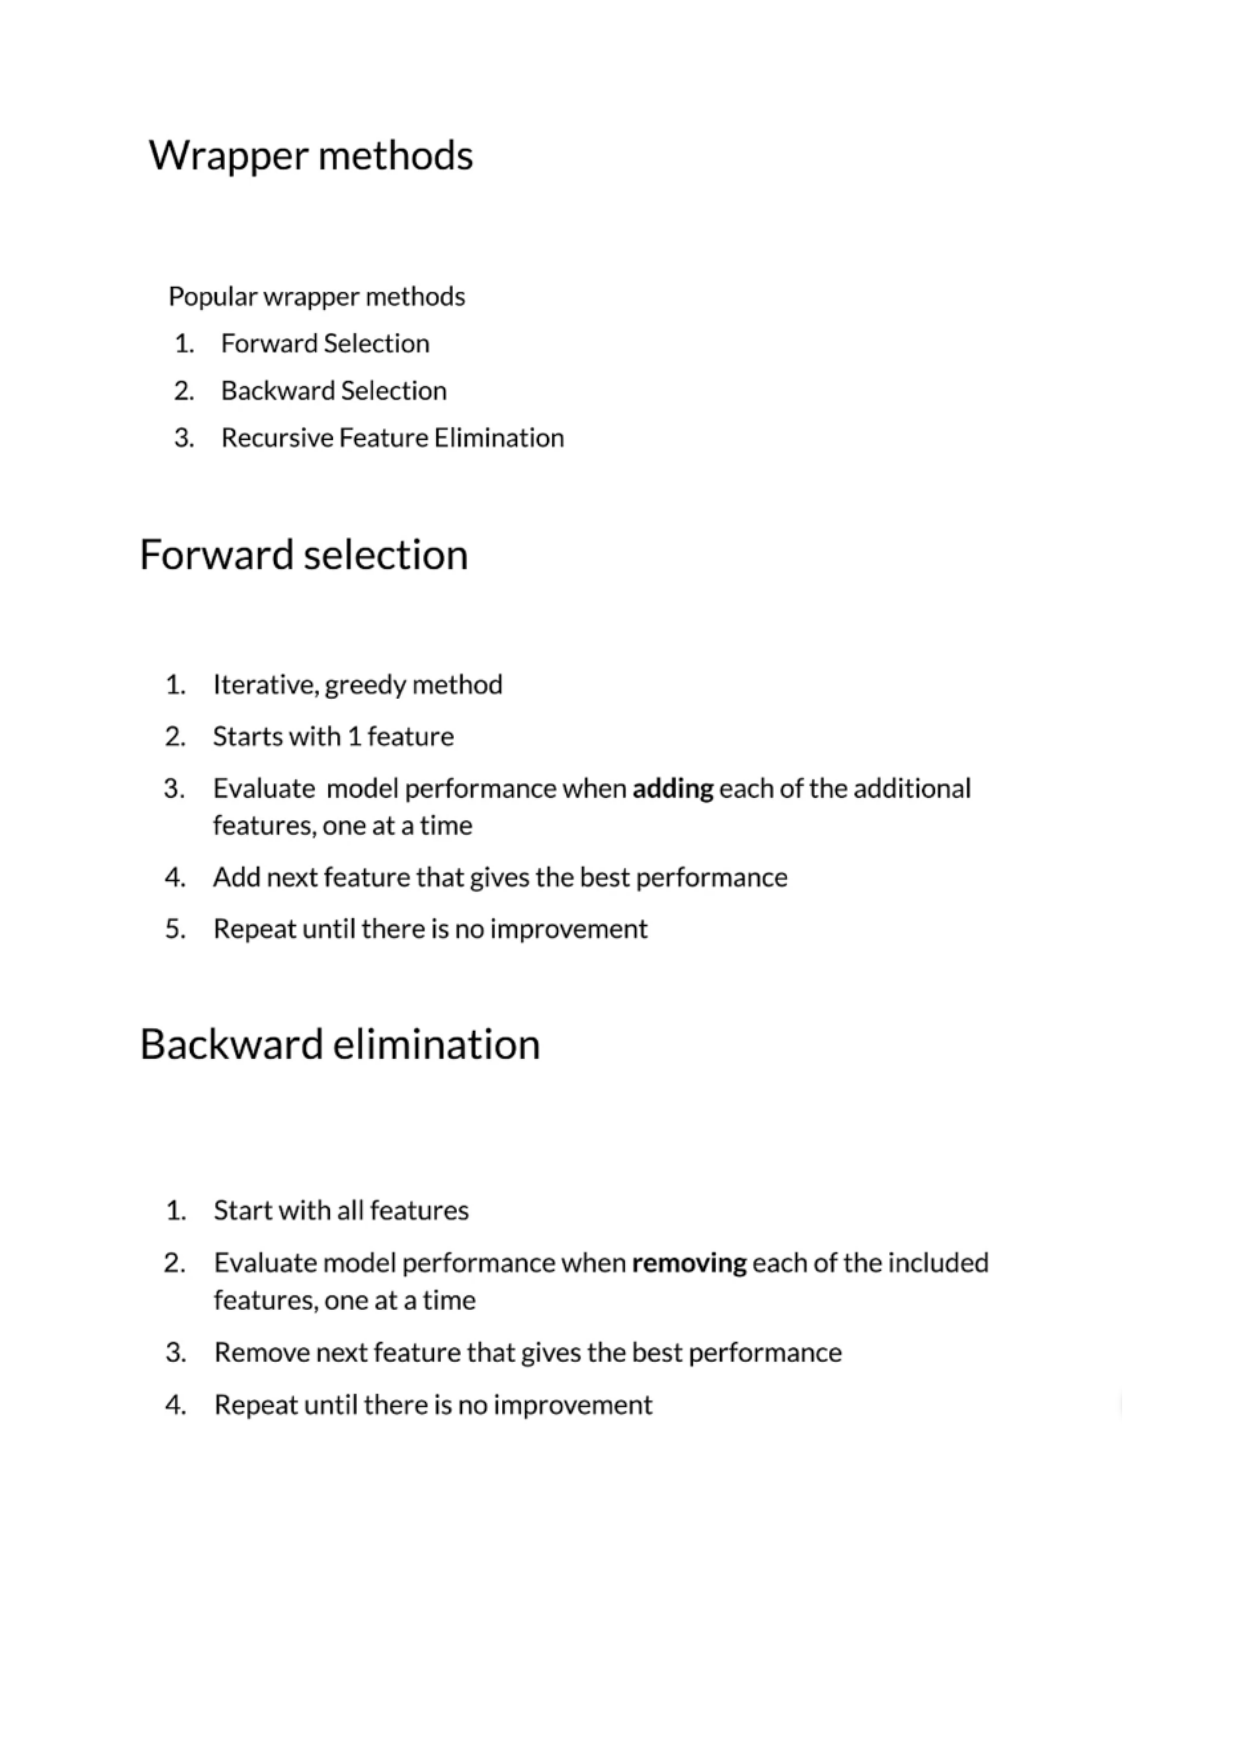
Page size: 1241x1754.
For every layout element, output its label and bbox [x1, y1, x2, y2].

picture [118, 1015, 1123, 1442]
picture [118, 118, 1123, 466]
picture [118, 523, 1123, 958]
